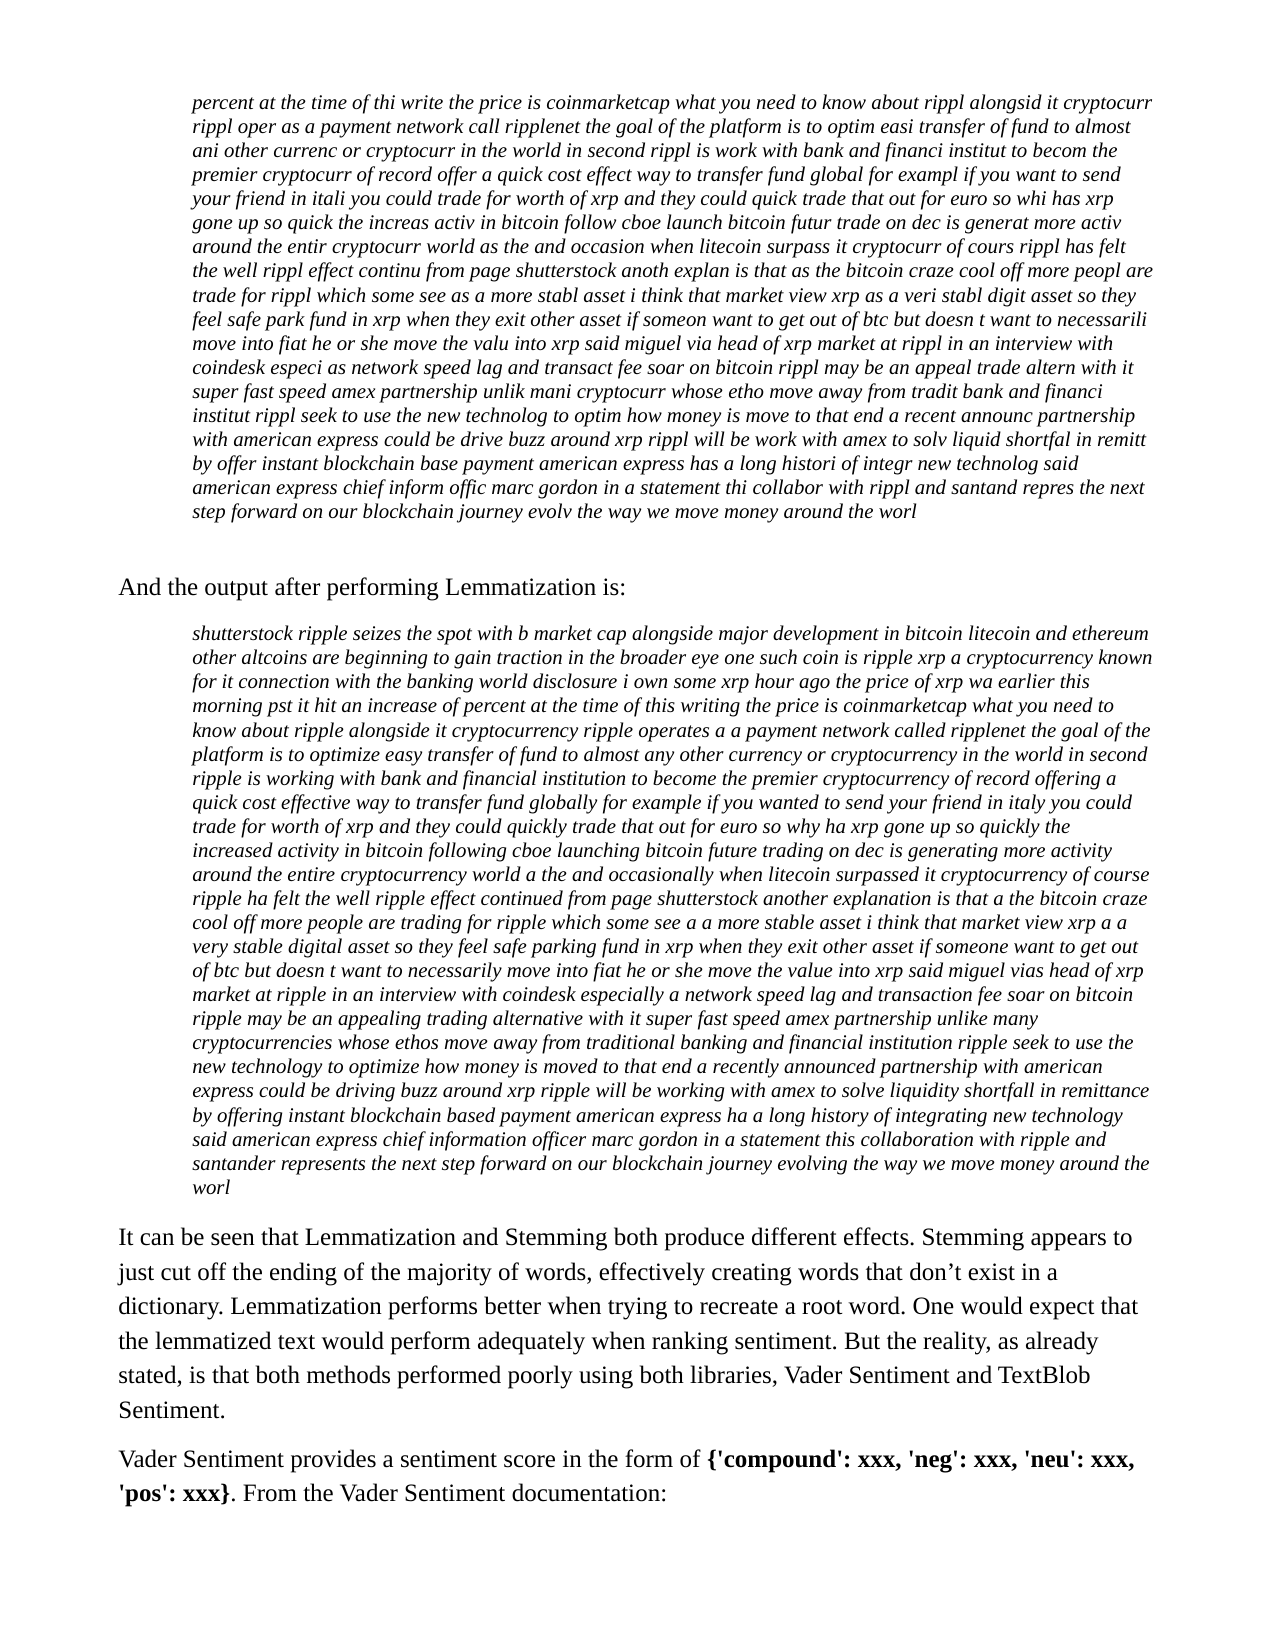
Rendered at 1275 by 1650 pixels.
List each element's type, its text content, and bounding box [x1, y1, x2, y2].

text And the output after performing Lemmatization is: [118, 572, 1157, 601]
text Vader Sentiment provides a sentiment score in the form of {'compound': xxx, 'neg': xxx, 'neu': xxx, 'pos': xxx}. From the Vader Sentiment documentation: [118, 1444, 1157, 1507]
text shutterstock ripple seizes the spot with b market cap alongside major development in bitcoin litecoin and ethereum other altcoins are beginning to gain traction in the broader eye one such coin is ripple xrp a cryptocurrency known for it connection with the banking world disclosure i own some xrp hour ago the price of xrp wa earlier this morning pst it hit an increase of percent at the time of this writing the price is coinmarketcap what you need to know about ripple alongside it cryptocurrency ripple operates a a payment network called ripplenet the goal of the platform is to optimize easy transfer of fund to almost any other currency or cryptocurrency in the world in second ripple is working with bank and financial institution to become the premier cryptocurrency of record offering a quick cost effective way to transfer fund globally for example if you wanted to send your friend in italy you could trade for worth of xrp and they could quickly trade that out for euro so why ha xrp gone up so quickly the increased activity in bitcoin following cboe launching bitcoin future trading on dec is generating more activity around the entire cryptocurrency world a the and occasionally when litecoin surpassed it cryptocurrency of course ripple ha felt the well ripple effect continued from page shutterstock another explanation is that a the bitcoin craze cool off more people are trading for ripple which some see a a more stable asset i think that market view xrp a a very stable digital asset so they feel safe parking fund in xrp when they exit other asset if someone want to get out of btc but doesn t want to necessarily move into fiat he or she move the value into xrp said miguel vias head of xrp market at ripple in an interview with coindesk especially a network speed lag and transaction fee soar on bitcoin ripple may be an appealing trading alternative with it super fast speed amex partnership unlike many cryptocurrencies whose ethos move away from traditional banking and financial institution ripple seek to use the new technology to optimize how money is moved to that end a recently announced partnership with american express could be driving buzz around xrp ripple will be working with amex to solve liquidity shortfall in remittance by offering instant blockchain based payment american express ha a long history of integrating new technology said american express chief information officer marc gordon in a statement this collaboration with ripple and santander represents the next step forward on our blockchain journey evolving the way we move money around the worl [192, 621, 1157, 1199]
text percent at the time of thi write the price is coinmarketcap what you need to know about rippl alongsid it cryptocurr rippl oper as a payment network call ripplenet the goal of the platform is to optim easi transfer of fund to almost ani other currenc or cryptocurr in the world in second rippl is work with bank and financi institut to becom the premier cryptocurr of record offer a quick cost effect way to transfer fund global for exampl if you want to send your friend in itali you could trade for worth of xrp and they could quick trade that out for euro so whi has xrp gone up so quick the increas activ in bitcoin follow cboe launch bitcoin futur trade on dec is generat more activ around the entir cryptocurr world as the and occasion when litecoin surpass it cryptocurr of cours rippl has felt the well rippl effect continu from page shutterstock anoth explan is that as the bitcoin craze cool off more peopl are trade for rippl which some see as a more stabl asset i think that market view xrp as a veri stabl digit asset so they feel safe park fund in xrp when they exit other asset if someon want to get out of btc but doesn t want to necessarili move into fiat he or she move the valu into xrp said miguel via head of xrp market at rippl in an interview with coindesk especi as network speed lag and transact fee soar on bitcoin rippl may be an appeal trade altern with it super fast speed amex partnership unlik mani cryptocurr whose etho move away from tradit bank and financi institut rippl seek to use the new technolog to optim how money is move to that end a recent announc partnership with american express could be drive buzz around xrp rippl will be work with amex to solv liquid shortfal in remitt by offer instant blockchain base payment american express has a long histori of integr new technolog said american express chief inform offic marc gordon in a statement thi collabor with rippl and santand repres the next step forward on our blockchain journey evolv the way we move money around the worl [192, 90, 1157, 523]
text It can be seen that Lemmatization and Stemming both produce different effects. Stemming appears to just cut off the ending of the majority of words, effectively creating words that don’t exist in a dictionary. Lemmatization performs better when trying to recreate a root word. One would expect that the lemmatized text would perform adequately when ranking sentiment. But the reality, as already stated, is that both methods performed poorly using both libraries, Vader Sentiment and TextBlob Sentiment. [118, 1222, 1157, 1423]
